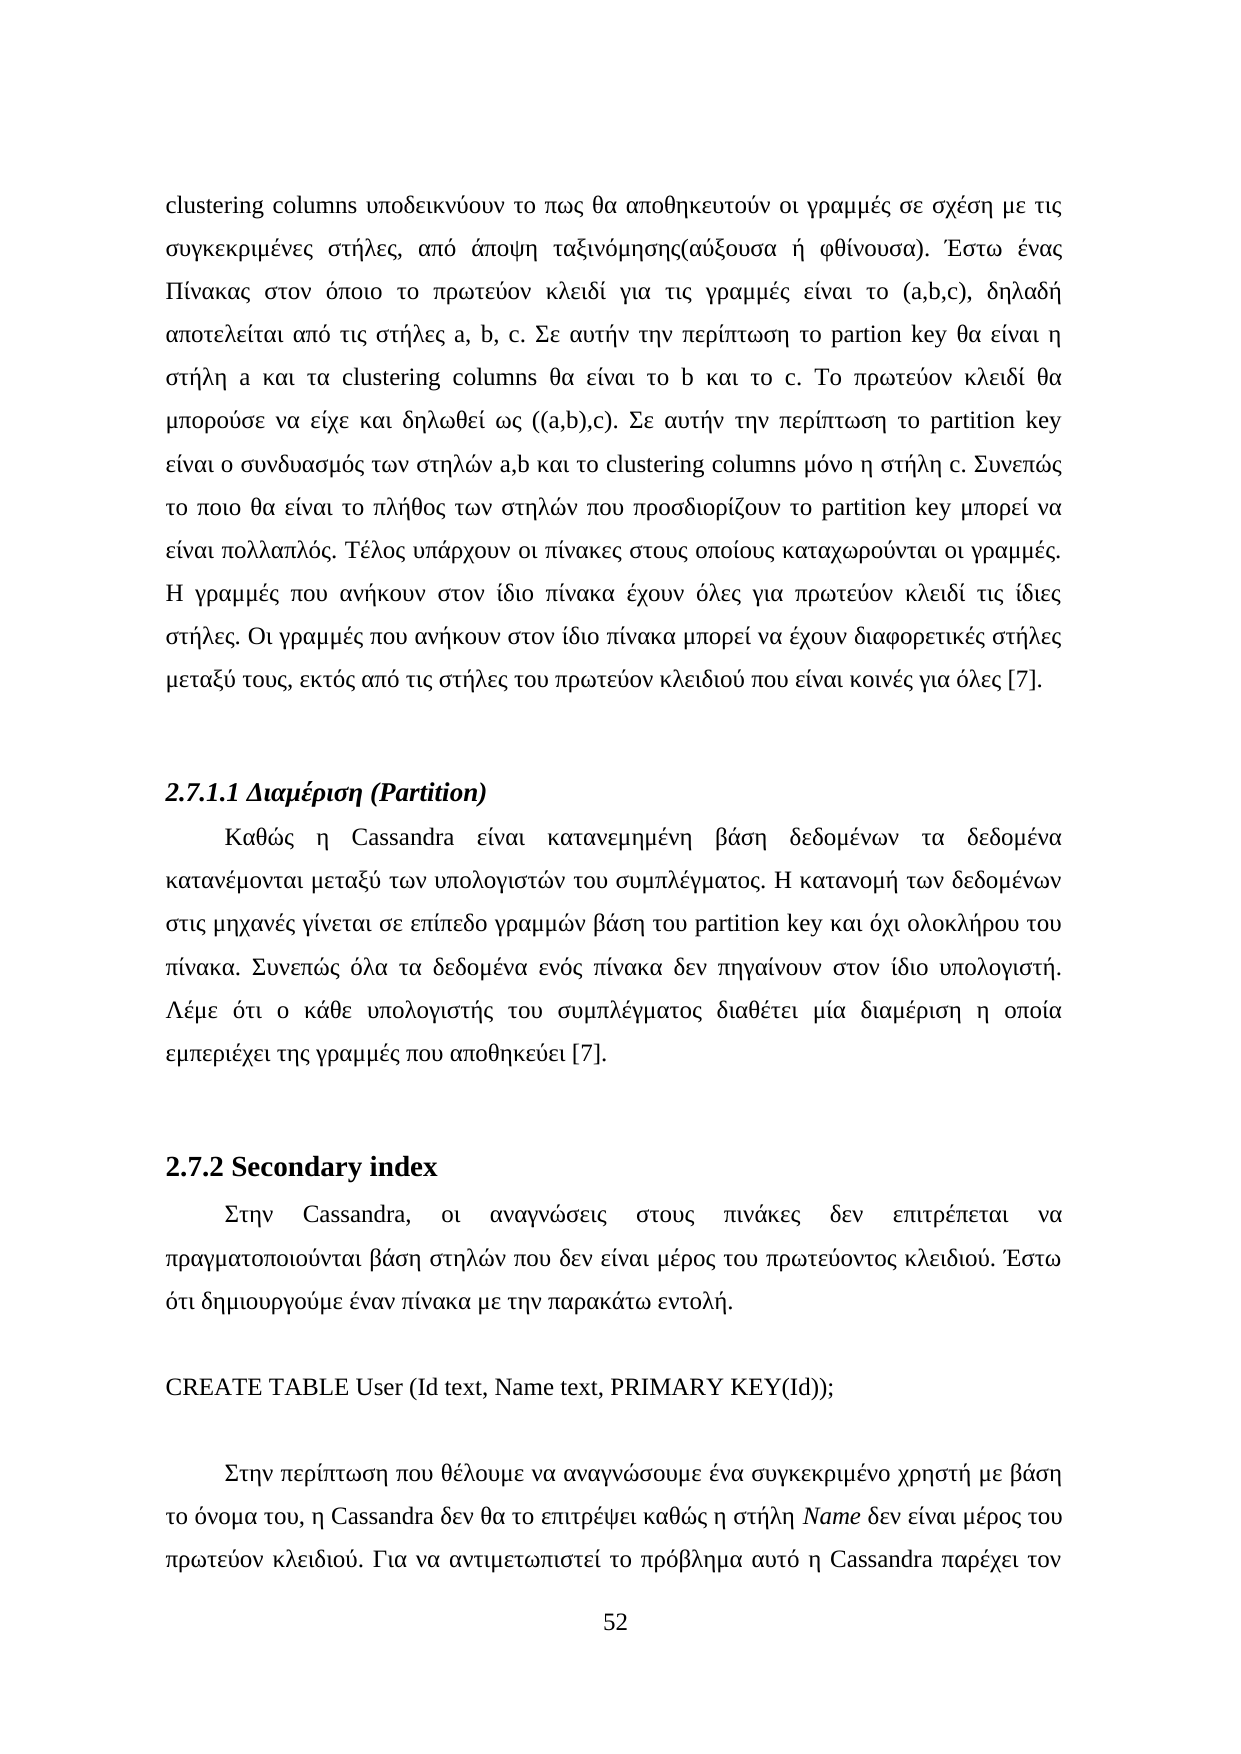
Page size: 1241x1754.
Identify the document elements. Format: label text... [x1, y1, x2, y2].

subtitle 2.7.2 Secondary index [165, 1149, 1063, 1183]
text Στην Cassandra, οι αναγνώσεις στους πινάκες δεν επιτρέπεται να πραγματοποιούνται βάση στηλών που δεν είναι μέρος του πρωτεύοντος κλειδιού. Έστω ότι δημιουργούμε έναν πίνακα με την παρακάτω εντολή. [165, 1199, 1063, 1314]
text Καθώς η Cassandra είναι κατανεμημένη βάση δεδομένων τα δεδομένα κατανέμονται μεταξύ των υπολογιστών του συμπλέγματος. Η κατανομή των δεδομένων στις μηχανές γίνεται σε επίπεδο γραμμών βάση του partition key και όχι ολοκλήρου του πίνακα. Συνεπώς όλα τα δεδομένα ενός πίνακα δεν πηγαίνουν στον ίδιο υπολογιστή. Λέμε ότι ο κάθε υπολογιστής του συμπλέγματος διαθέτει μία διαμέριση η οποία εμπεριέχει της γραμμές που αποθηκεύει [7]. [165, 822, 1063, 1067]
subtitle 2.7.1.1 Διαμέριση (Partition) [165, 776, 1063, 807]
text CREATE TABLE User (Id text, Name text, PRIMARY KEY(Id)); [165, 1372, 1063, 1401]
text Στην περίπτωση που θέλουμε να αναγνώσουμε ένα συγκεκριμένο χρηστή με βάση το όνομα του, η Cassandra δεν θα το επιτρέψει καθώς η στήλη Name δεν είναι μέρος του πρωτεύον κλειδιού. Για να αντιμετωπιστεί το πρόβλημα αυτό η Cassandra παρέχει τον [165, 1458, 1063, 1573]
text clustering columns υποδεικνύουν το πως θα αποθηκευτούν οι γραμμές σε σχέση με τις συγκεκριμένες στήλες, από άποψη ταξινόμησης(αύξουσα ή φθίνουσα). Έστω ένας Πίνακας στον όποιο το πρωτεύον κλειδί για τις γραμμές είναι το (a,b,c), δηλαδή αποτελείται από τις στήλες a, b, c. Σε αυτήν την περίπτωση το partion key θα είναι η στήλη a και τα clustering columns θα είναι το b και το c. Το πρωτεύον κλειδί θα μπορούσε να είχε και δηλωθεί ως ((a,b),c). Σε αυτήν την περίπτωση το partition key είναι ο συνδυασμός των στηλών a,b και το clustering columns μόνο η στήλη c. Συνεπώς το ποιο θα είναι το πλήθος των στηλών που προσδιορίζουν το partition key μπορεί να είναι πολλαπλός. Τέλος υπάρχουν οι πίνακες στους οποίους καταχωρούνται οι γραμμές. Η γραμμές που ανήκουν στον ίδιο πίνακα έχουν όλες για πρωτεύον κλειδί τις ίδιες στήλες. Οι γραμμές που ανήκουν στον ίδιο πίνακα μπορεί να έχουν διαφορετικές στήλες μεταξύ τους, εκτός από τις στήλες του πρωτεύον κλειδιού που είναι κοινές για όλες [7]. [165, 190, 1063, 693]
